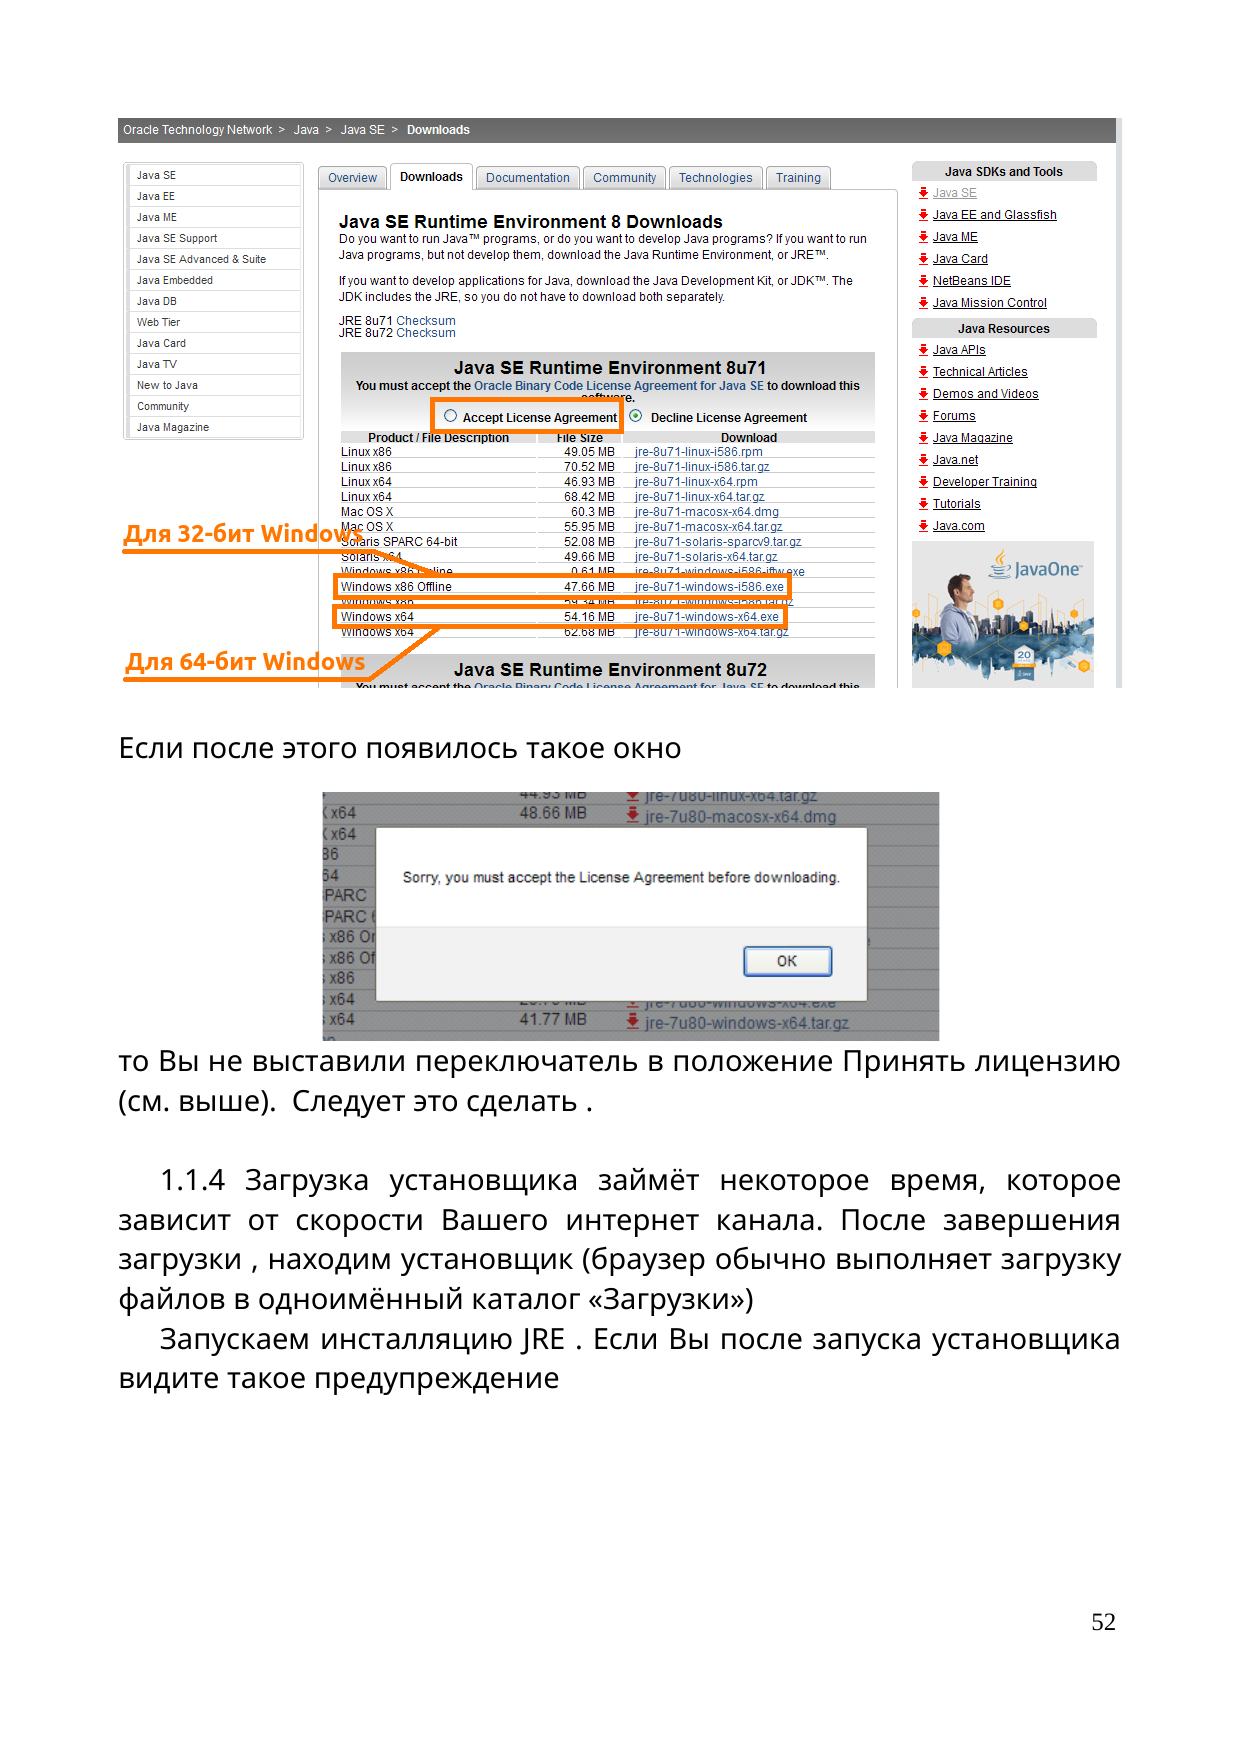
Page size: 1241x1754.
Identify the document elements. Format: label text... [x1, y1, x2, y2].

text Запускаем инсталляцию JRE . Если Вы после запуска установщика видите такое предупреждение [118, 1318, 1122, 1397]
picture [322, 792, 940, 1041]
picture [118, 118, 1123, 688]
text то Вы не выставили переключатель в положение Принять лицензию (см. выше). Следует это сделать . [118, 767, 1122, 1119]
text 1.1.4 Загрузка установщика займёт некоторое время, которое зависит от скорости Вашего интернет канала. После завершения загрузки , находим установщик (браузер обычно выполняет загрузку файлов в одноимённый каталог «Загрузки») [118, 1159, 1122, 1318]
text Если после этого появилось такое окно [118, 727, 1122, 767]
